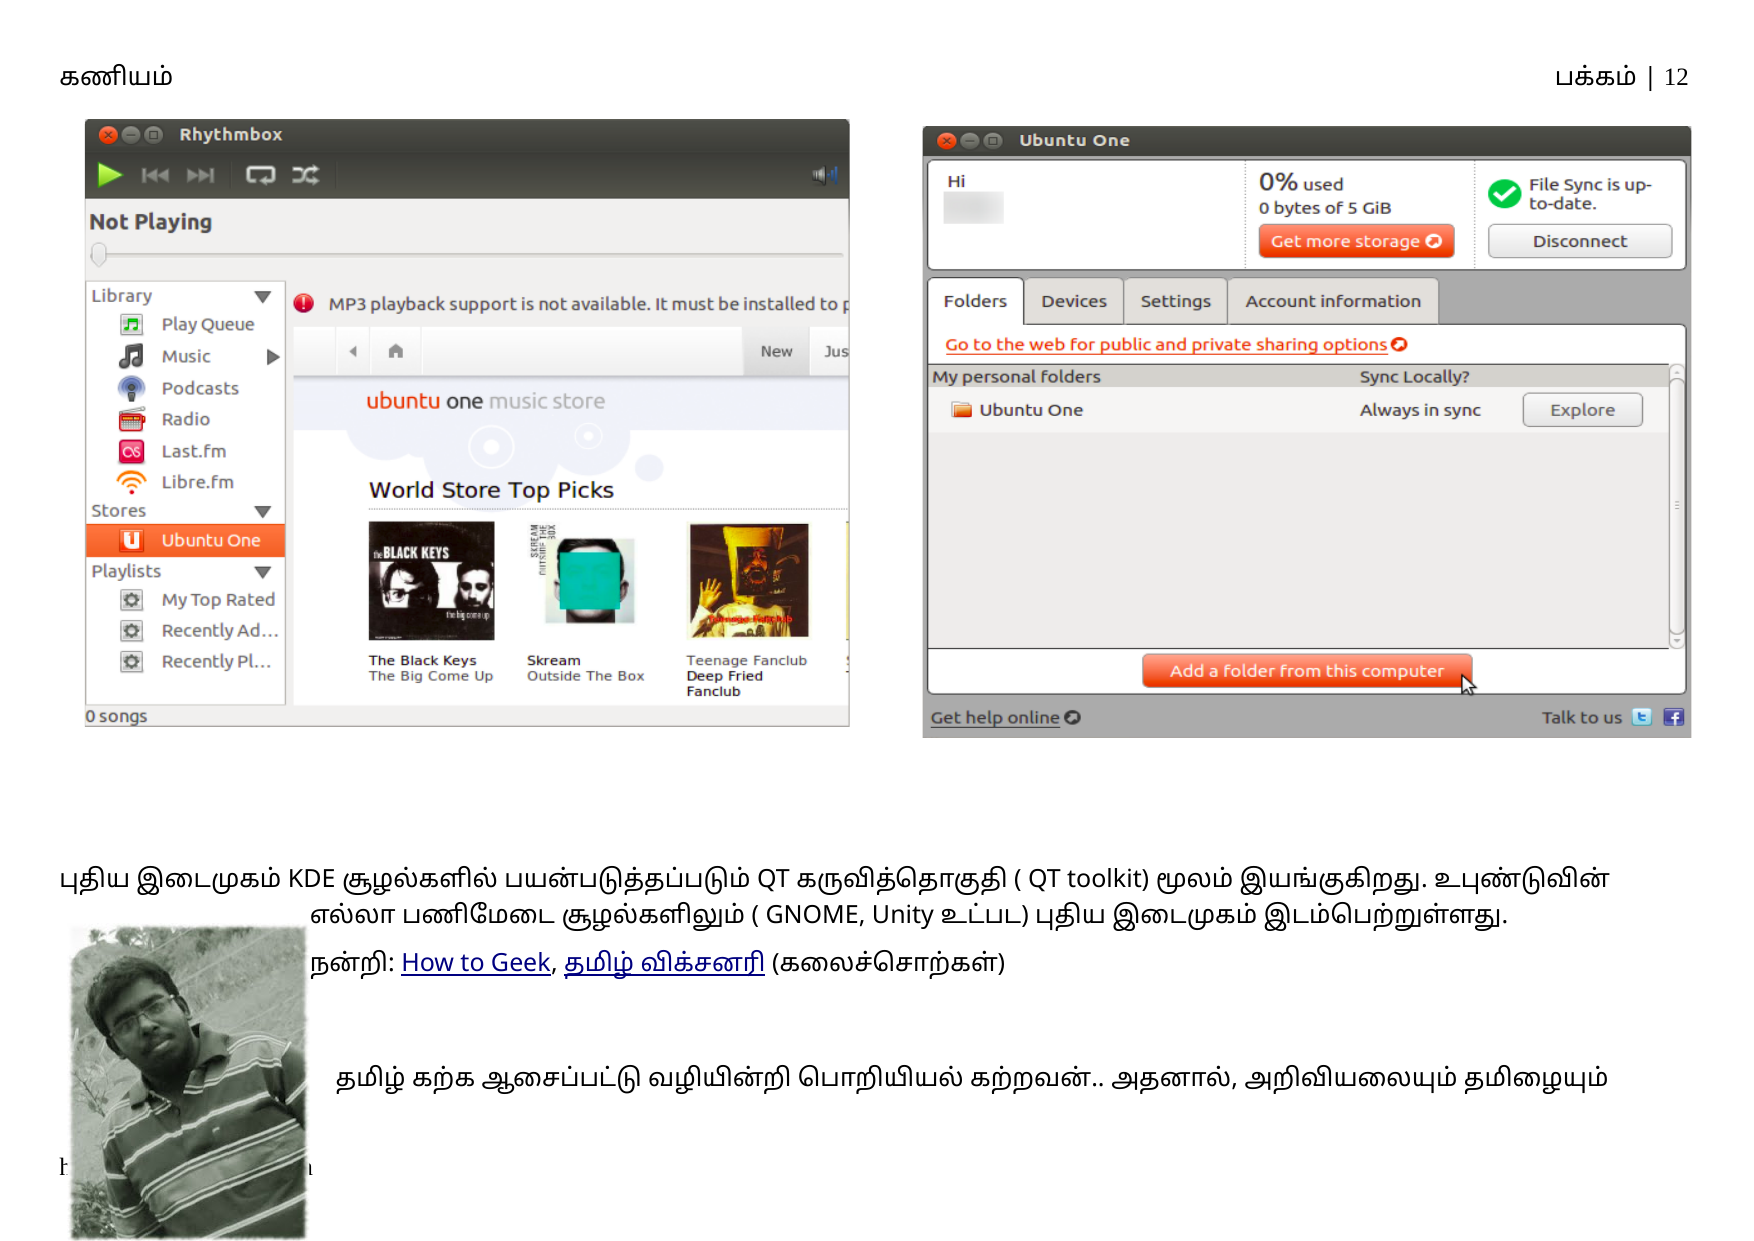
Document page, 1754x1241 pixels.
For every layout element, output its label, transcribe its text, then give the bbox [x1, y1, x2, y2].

text புதிய இடைமுகம் KDE சூழல்களில் பயன்படுத்தப்படும் QT கருவித்தொகுதி ( QT toolkit) மூலம் இயங்குகிறது. உபுண்டுவின் எல்லா பணிமேடை சூழல்களிலும் ( GNOME, Unity உட்பட) புதிய இடைமுகம் இடம்பெற்றுள்ளது. [59, 861, 1695, 933]
picture [922, 126, 1692, 738]
picture [67, 923, 310, 1241]
subtitle தமிழ் கற்க ஆசைப்பட்டு வழியின்றி பொறியியல் கற்றவன்.. அதனால், அறிவியலையும் தமிழையும் [310, 1060, 1695, 1097]
picture [84, 119, 850, 727]
text நன்றி: How to Geek, தமிழ் விக்சனரி (கலைச்சொற்கள்) [310, 945, 1695, 979]
